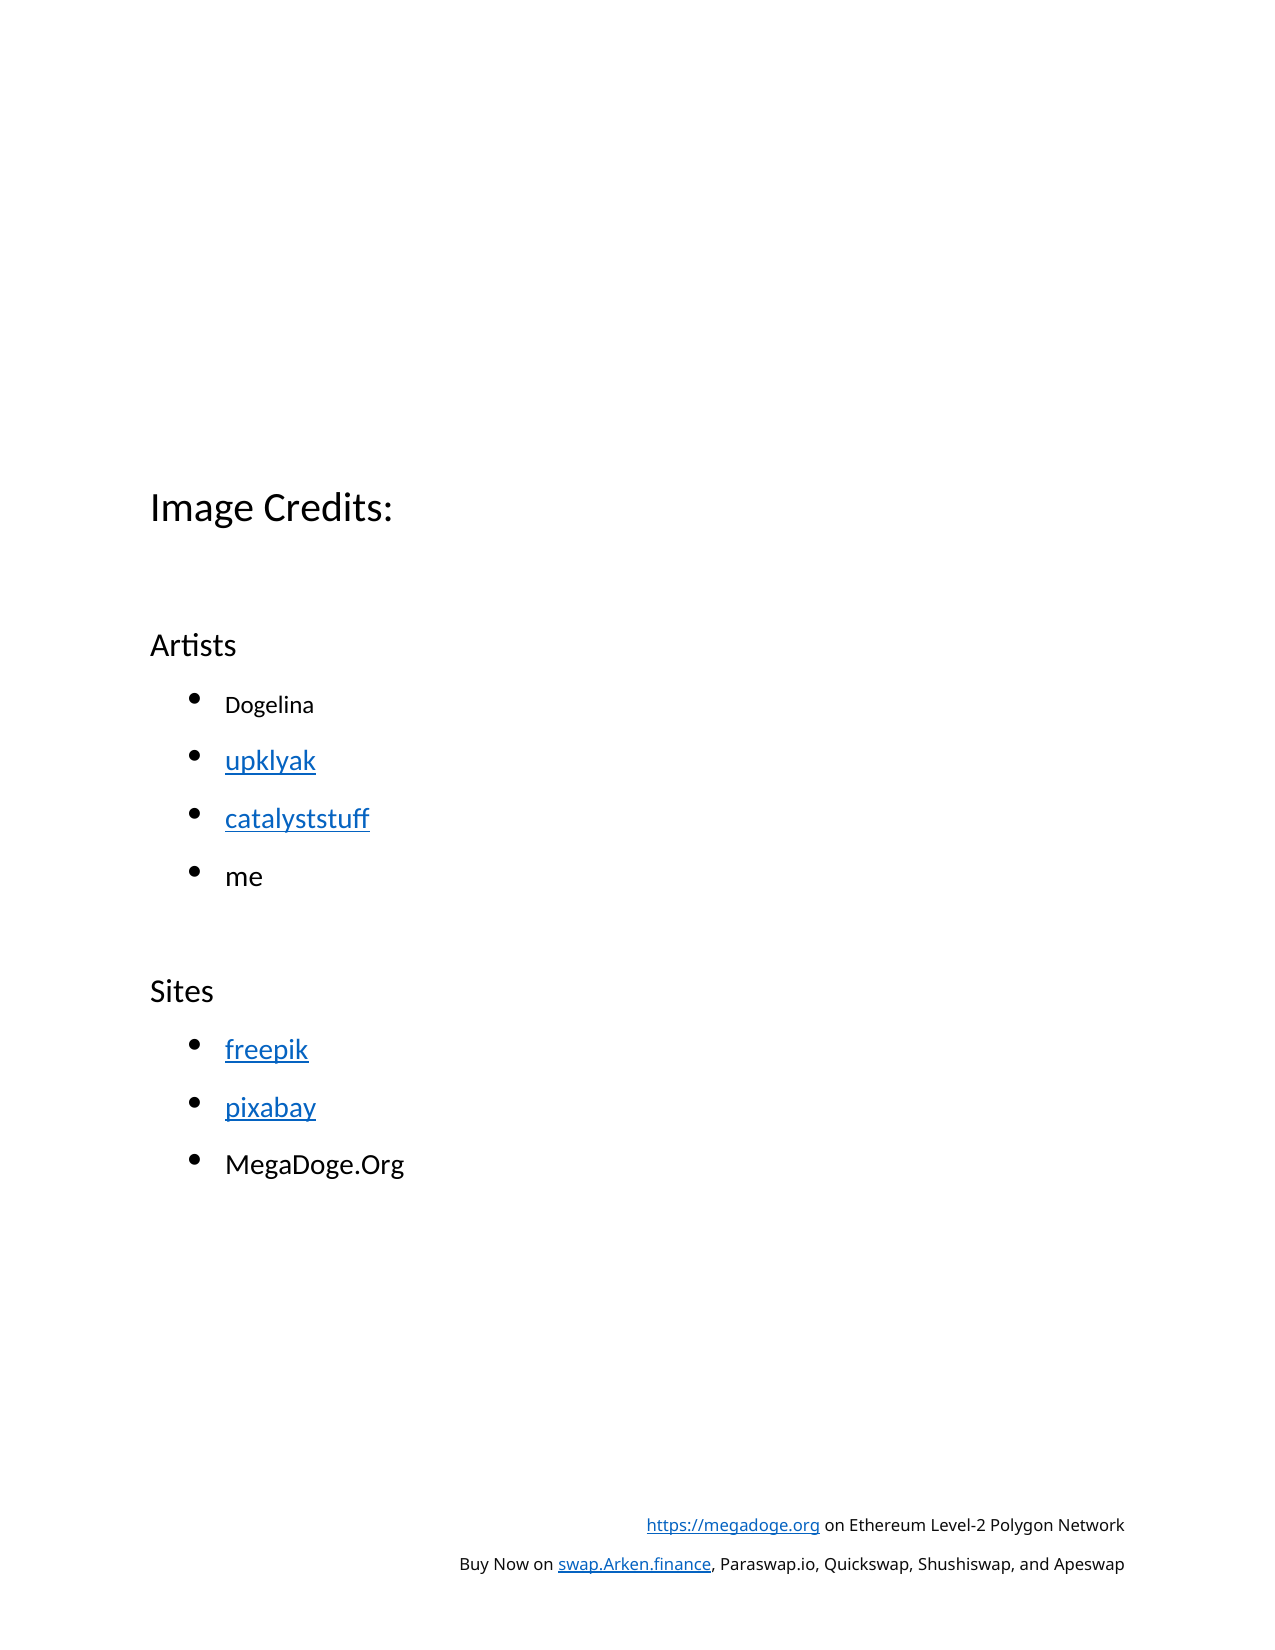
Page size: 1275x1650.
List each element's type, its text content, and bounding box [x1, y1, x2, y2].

list catalyststuff [187, 799, 1125, 837]
text Artists [150, 624, 1125, 664]
list pixabay [187, 1088, 1125, 1126]
list Dogelina [187, 684, 1125, 722]
list me [187, 857, 1125, 895]
text Image Credits: [150, 481, 1125, 531]
list freepik [187, 1031, 1125, 1068]
list upklyak [187, 742, 1125, 780]
text Sites [150, 970, 1125, 1011]
list MegaDoge.Org [187, 1146, 1125, 1184]
